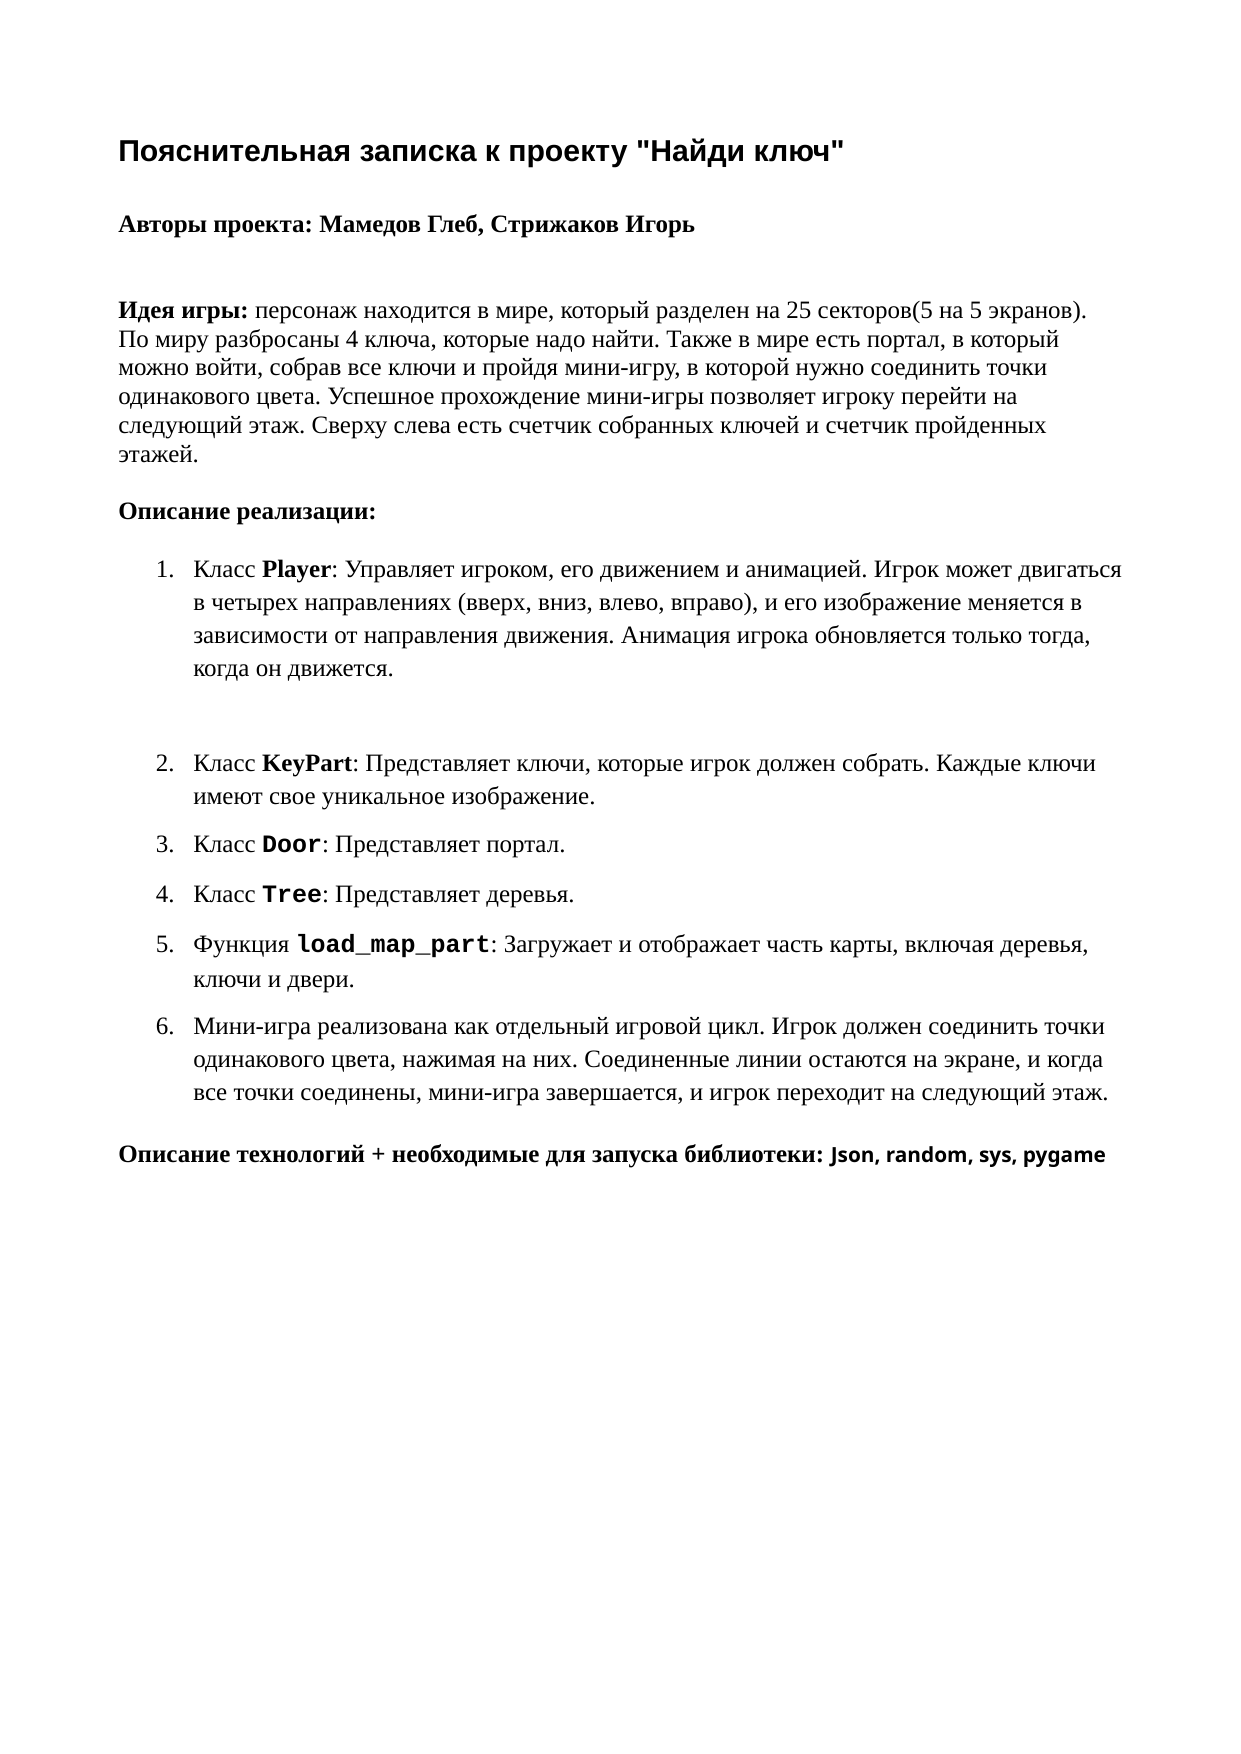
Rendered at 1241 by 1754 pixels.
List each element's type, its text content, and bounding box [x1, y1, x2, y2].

subtitle Пояснительная записка к проекту "Найди ключ" [118, 133, 1122, 167]
text Идея игры: персонаж находится в мире, который разделен на 25 секторов(5 на 5 экранов). По миру разбросаны 4 ключа, которые надо найти. Также в мире есть портал, в который можно войти, собрав все ключи и пройдя мини-игру, в которой нужно соединить точки одинакового цвета. Успешное прохождение мини-игры позволяет игроку перейти на следующий этаж. Сверху слева есть счетчик собранных ключей и счетчик пройденных этажей. [118, 295, 1122, 467]
list Класс Tree: Представляет деревья. [156, 879, 1122, 909]
text Описание реализации: [118, 496, 1122, 554]
list Функция load_map_part: Загружает и отображает часть карты, включая деревья, ключи и двери. [156, 929, 1122, 992]
list Мини-игра реализована как отдельный игровой цикл. Игрок должен соединить точки одинакового цвета, нажимая на них. Соединенные линии остаются на экране, и когда все точки соединены, мини-игра завершается, и игрок переходит на следующий этаж. [156, 1011, 1122, 1106]
subtitle Описание технологий + необходимые для запуска библиотеки: Json, random, sys, pygame [118, 1139, 1122, 1169]
list Класс Player: Управляет игроком, его движением и анимацией. Игрок может двигаться в четырех направлениях (вверх, вниз, влево, вправо), и его изображение меняется в зависимости от направления движения. Анимация игрока обновляется только тогда, когда он движется. [156, 554, 1122, 682]
list Класс Door: Представляет портал. [156, 829, 1122, 859]
text Авторы проекта: Мамедов Глеб, Стрижаков Игорь [118, 209, 1122, 237]
list Класс KeyPart: Представляет ключи, которые игрок должен собрать. Каждые ключи имеют свое уникальное изображение. [156, 748, 1122, 810]
